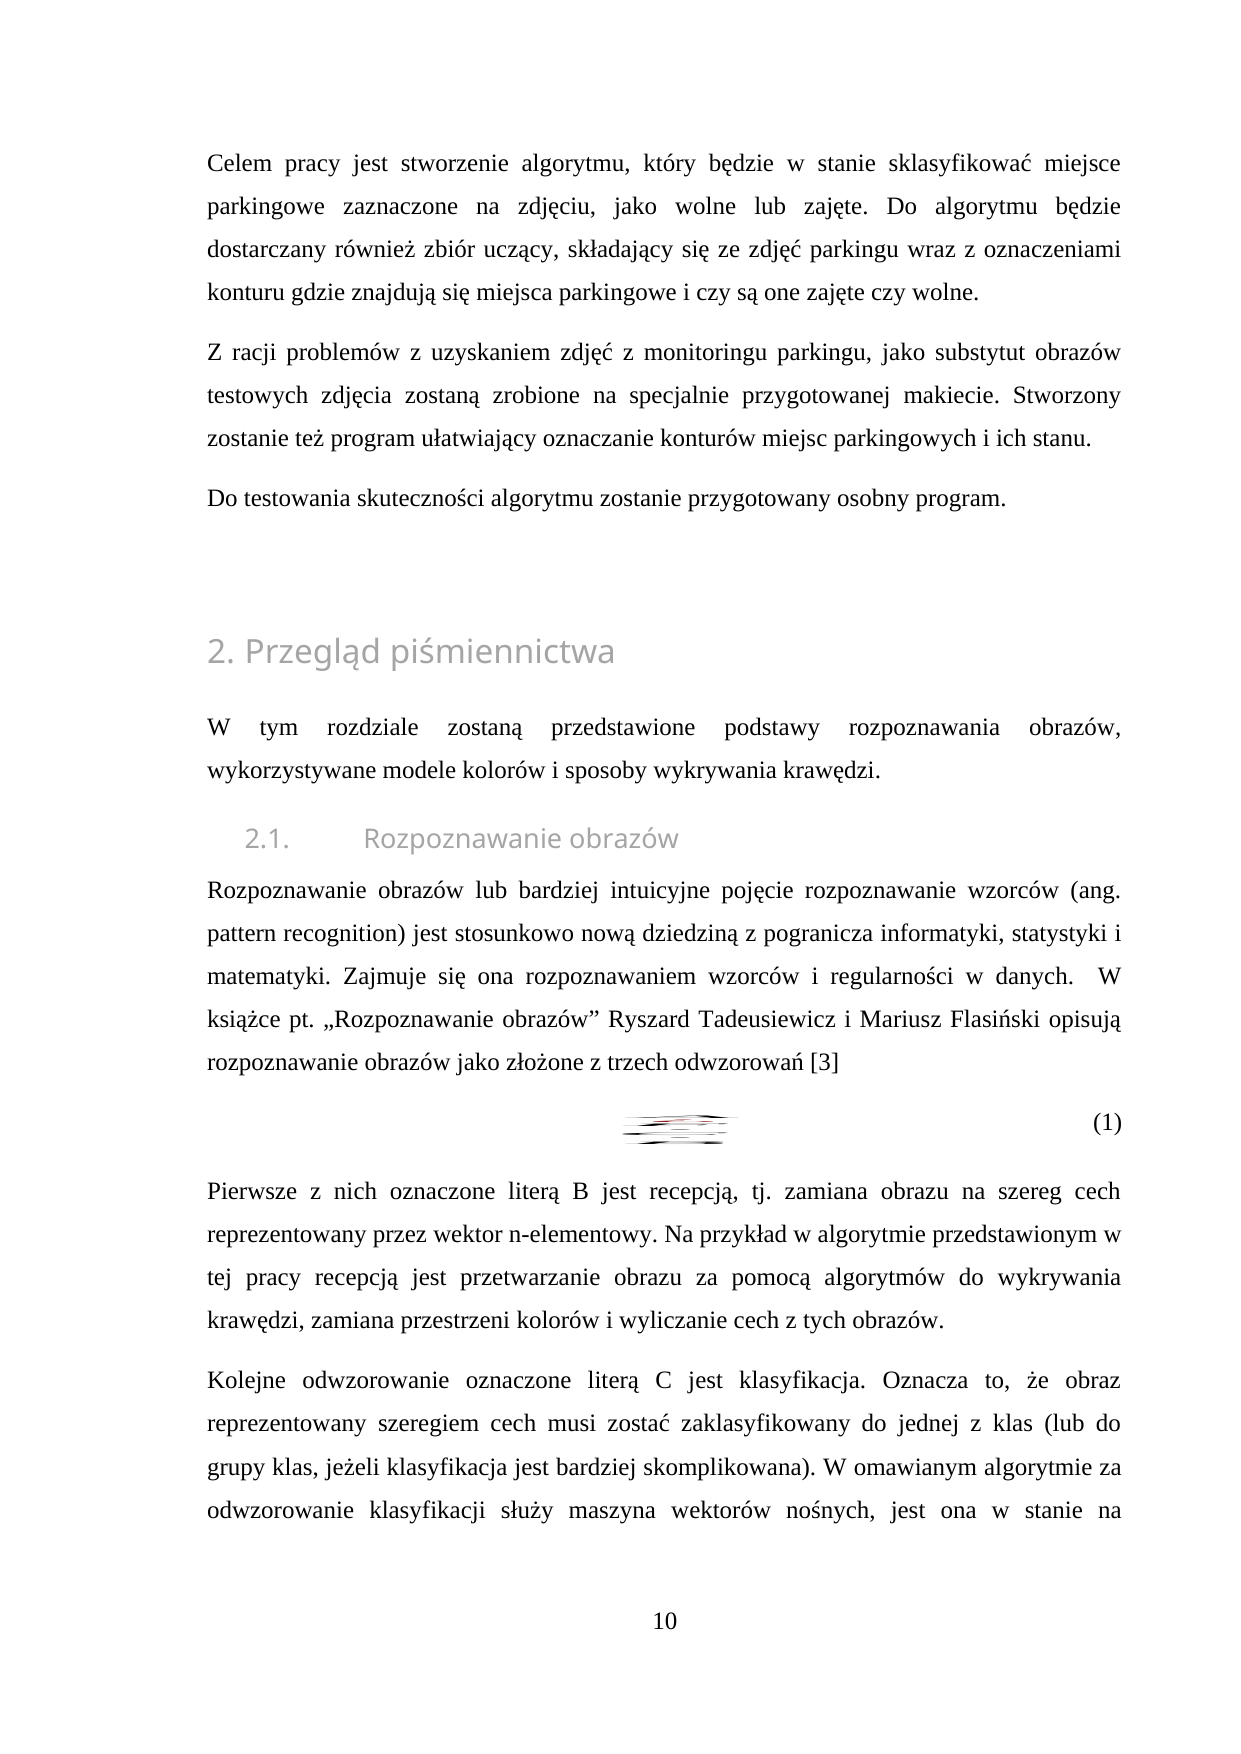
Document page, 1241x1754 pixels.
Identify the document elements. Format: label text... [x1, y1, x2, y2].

text Rozpoznawanie obrazów lub bardziej intuicyjne pojęcie rozpoznawanie wzorców (ang. pattern recognition) jest stosunkowo nową dziedziną z pogranicza informatyki, statystyki i matematyki. Zajmuje się ona rozpoznawaniem wzorców i regularności w danych. W książce pt. „Rozpoznawanie obrazów” Ryszard Tadeusiewicz i Mariusz Flasiński opisują rozpoznawanie obrazów jako złożone z trzech odwzorowań [3] [207, 875, 1122, 1076]
text Do testowania skuteczności algorytmu zostanie przygotowany osobny program. [207, 483, 1122, 512]
text (1) [207, 1107, 1122, 1145]
text Pierwsze z nich oznaczone literą B jest recepcją, tj. zamiana obrazu na szereg cech reprezentowany przez wektor n-elementowy. Na przykład w algorytmie przedstawionym w tej pracy recepcją jest przetwarzanie obrazu za pomocą algorytmów do wykrywania krawędzi, zamiana przestrzeni kolorów i wyliczanie cech z tych obrazów. [207, 1176, 1122, 1334]
text Kolejne odwzorowanie oznaczone literą C jest klasyfikacja. Oznacza to, że obraz reprezentowany szeregiem cech musi zostać zaklasyfikowany do jednej z klas (lub do grupy klas, jeżeli klasyfikacja jest bardziej skomplikowana). W omawianym algorytmie za odwzorowanie klasyfikacji służy maszyna wektorów nośnych, jest ona w stanie na [207, 1365, 1122, 1523]
text W tym rozdziale zostaną przedstawione podstawy rozpoznawania obrazów, wykorzystywane modele kolorów i sposoby wykrywania krawędzi. [207, 712, 1122, 784]
list Przegląd piśmiennictwa [207, 627, 1122, 673]
list Rozpoznawanie obrazów [244, 819, 1122, 856]
text Celem pracy jest stworzenie algorytmu, który będzie w stanie sklasyfikować miejsce parkingowe zaznaczone na zdjęciu, jako wolne lub zajęte. Do algorytmu będzie dostarczany również zbiór uczący, składający się ze zdjęć parkingu wraz z oznaczeniami konturu gdzie znajdują się miejsca parkingowe i czy są one zajęte czy wolne. [207, 148, 1122, 306]
text Z racji problemów z uzyskaniem zdjęć z monitoringu parkingu, jako substytut obrazów testowych zdjęcia zostaną zrobione na specjalnie przygotowanej makiecie. Stworzony zostanie też program ułatwiający oznaczanie konturów miejsc parkingowych i ich stanu. [207, 337, 1122, 452]
